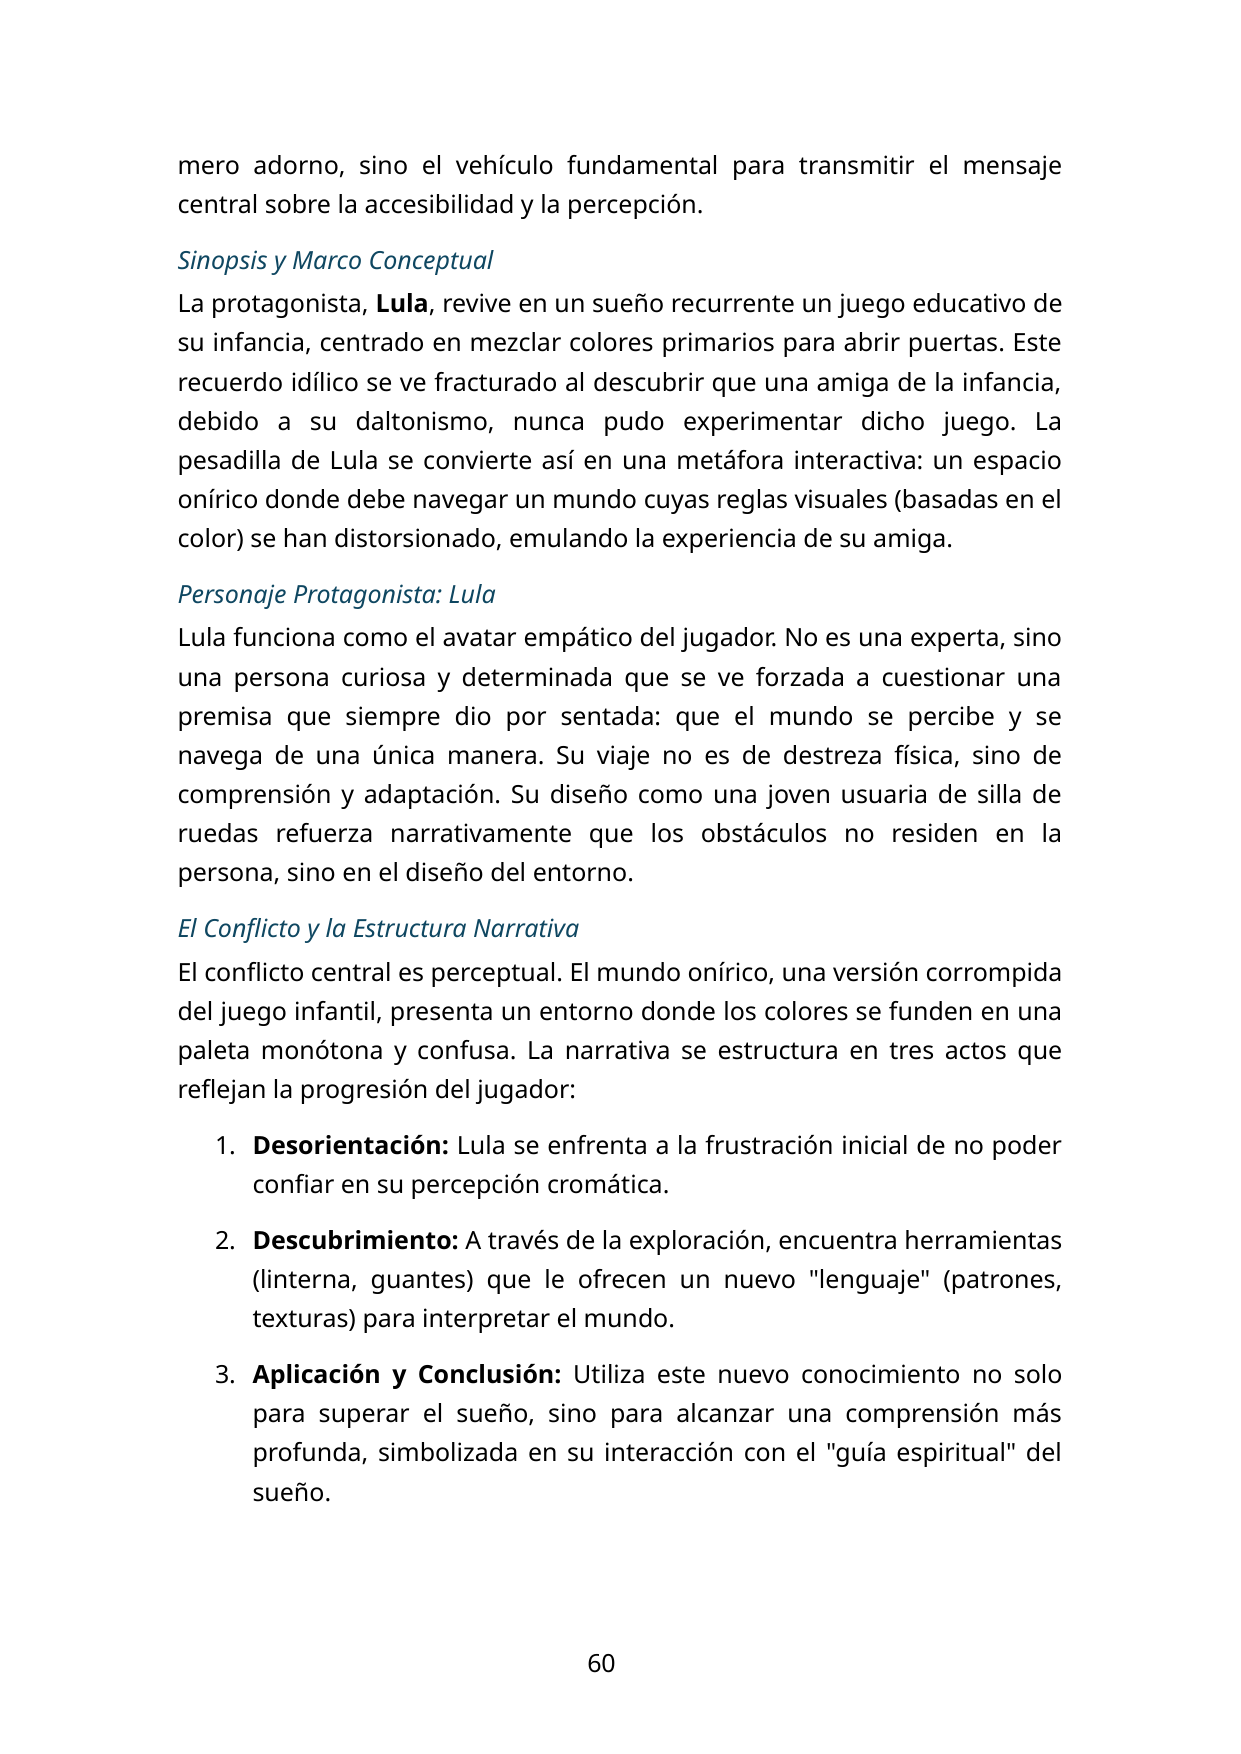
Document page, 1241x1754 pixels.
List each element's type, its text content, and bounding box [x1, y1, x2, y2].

list Desorientación: Lula se enfrenta a la frustración inicial de no poder confiar en su percepción cromática. [215, 1128, 1063, 1201]
list Descubrimiento: A través de la exploración, encuentra herramientas (linterna, guantes) que le ofrecen un nuevo "lenguaje" (patrones, texturas) para interpretar el mundo. [215, 1223, 1063, 1335]
text El conflicto central es perceptual. El mundo onírico, una versión corrompida del juego infantil, presenta un entorno donde los colores se funden en una paleta monótona y confusa. La narrativa se estructura en tres actos que reflejan la progresión del jugador: [177, 954, 1063, 1106]
text mero adorno, sino el vehículo fundamental para transmitir el mensaje central sobre la accesibilidad y la percepción. [177, 148, 1063, 221]
list Aplicación y Conclusión: Utiliza este nuevo conocimiento no solo para superar el sueño, sino para alcanzar una comprensión más profunda, simbolizada en su interacción con el "guía espiritual" del sueño. [215, 1357, 1063, 1508]
text La protagonista, Lula, revive en un sueño recurrente un juego educativo de su infancia, centrado en mezclar colores primarios para abrir puertas. Este recuerdo idílico se ve fracturado al descubrir que una amiga de la infancia, debido a su daltonismo, nunca pudo experimentar dicho juego. La pesadilla de Lula se convierte así en una metáfora interactiva: un espacio onírico donde debe navegar un mundo cuyas reglas visuales (basadas en el color) se han distorsionado, emulando la experiencia de su amiga. [177, 286, 1063, 555]
subtitle Personaje Protagonista: Lula [177, 577, 1063, 611]
subtitle El Conflicto y la Estructura Narrativa [177, 911, 1063, 945]
subtitle Sinopsis y Marco Conceptual [177, 243, 1063, 277]
text Lula funciona como el avatar empático del jugador. No es una experta, sino una persona curiosa y determinada que se ve forzada a cuestionar una premisa que siempre dio por sentada: que el mundo se percibe y se navega de una única manera. Su viaje no es de destreza física, sino de comprensión y adaptación. Su diseño como una joven usuaria de silla de ruedas refuerza narrativamente que los obstáculos no residen en la persona, sino en el diseño del entorno. [177, 620, 1063, 889]
